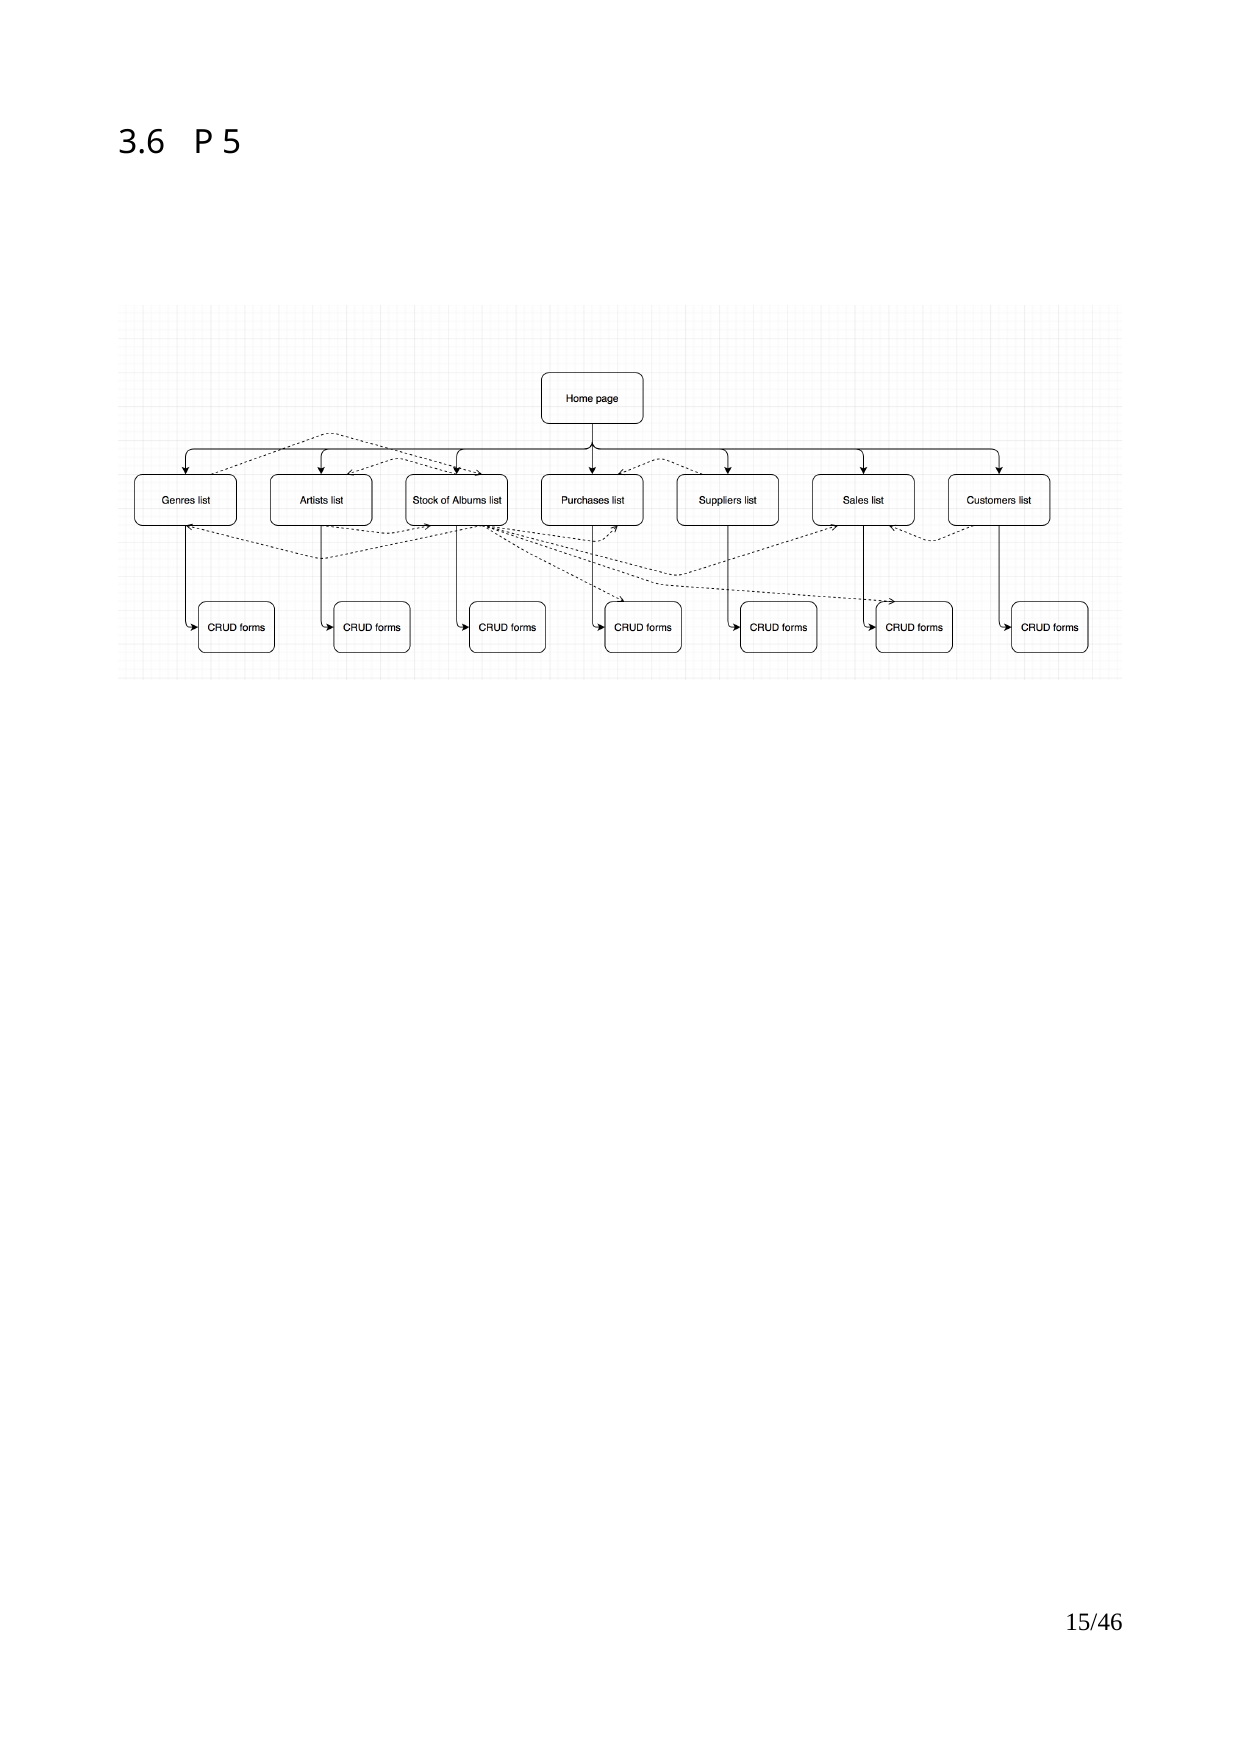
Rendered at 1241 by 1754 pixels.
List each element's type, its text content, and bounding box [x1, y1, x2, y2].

picture [118, 305, 1123, 680]
title P 5 [118, 118, 1122, 163]
